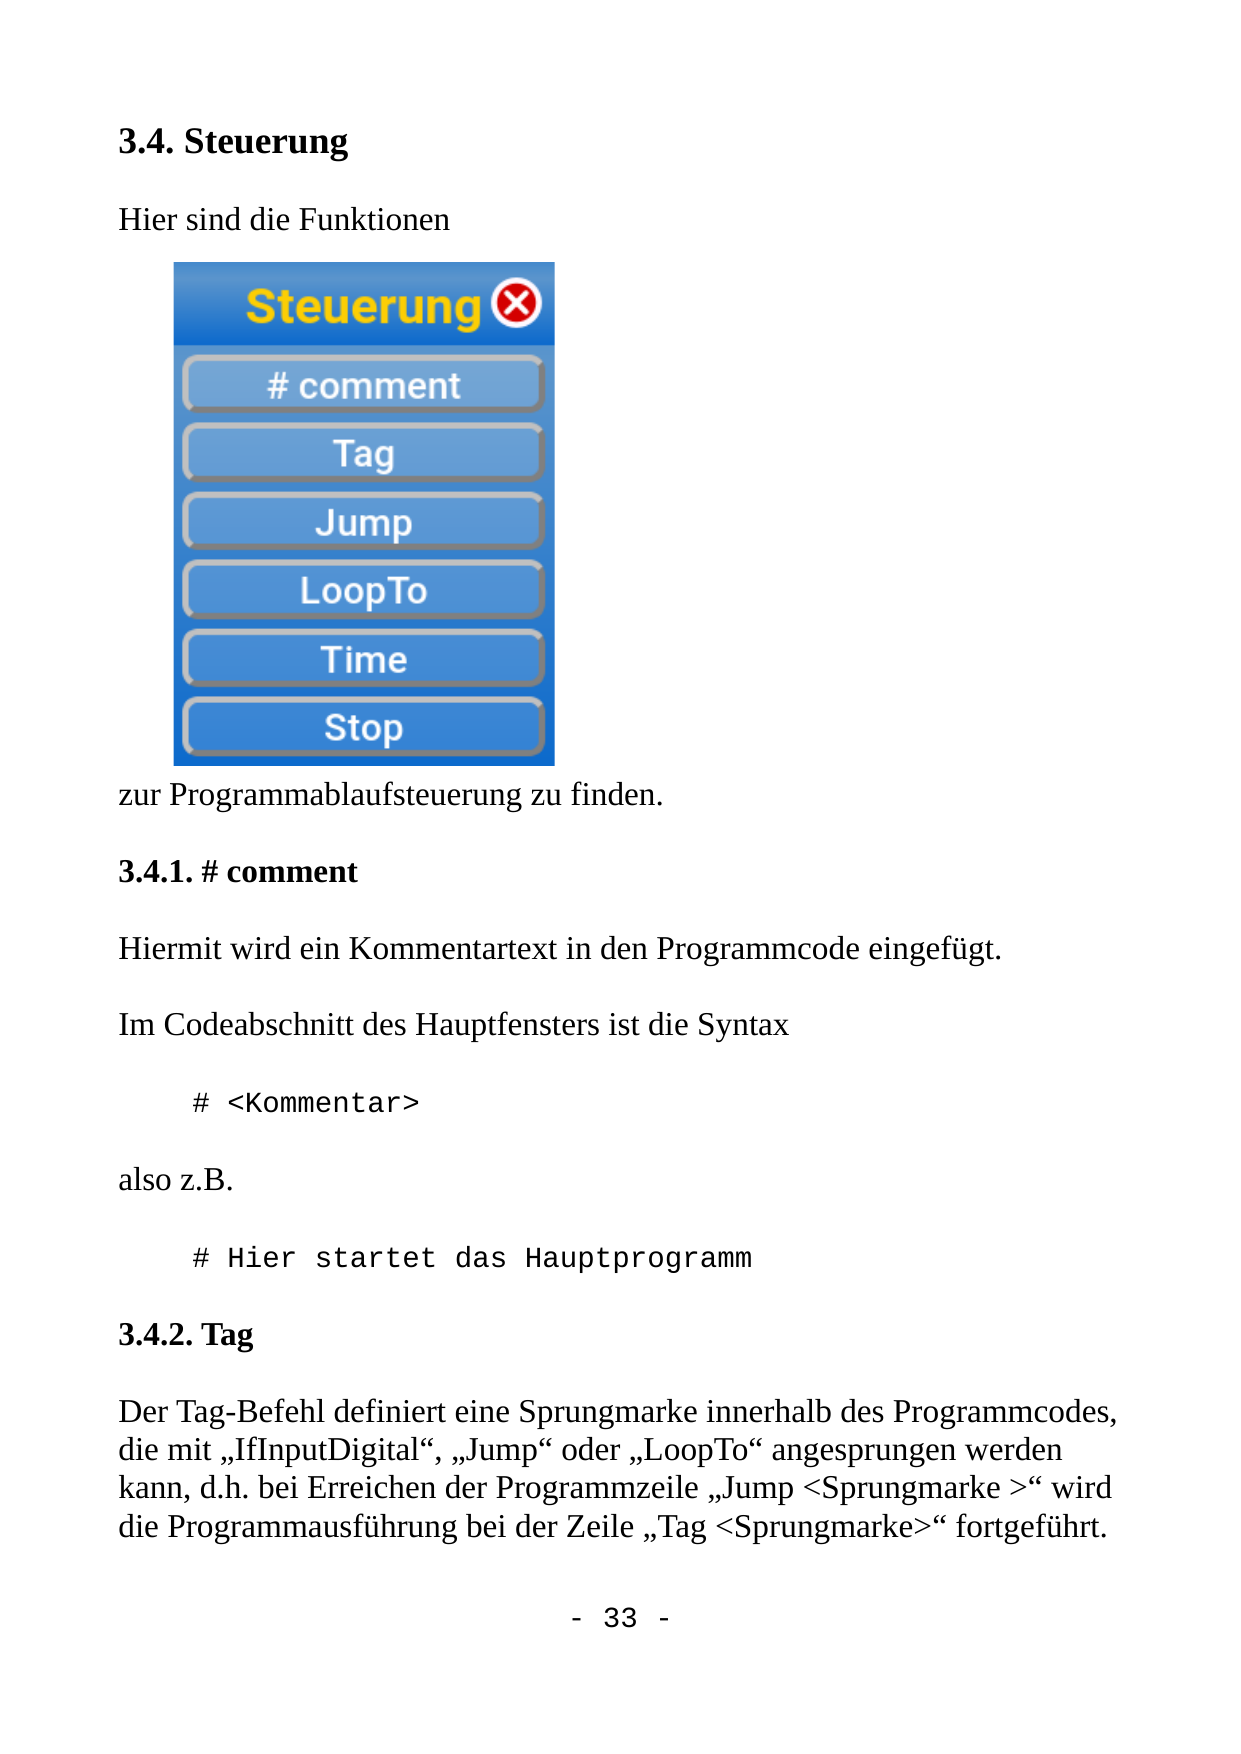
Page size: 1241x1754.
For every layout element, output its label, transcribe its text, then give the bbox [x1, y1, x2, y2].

picture [173, 262, 555, 766]
text Hier sind die Funktionen [118, 199, 1122, 238]
text # Hier startet das Hauptprogramm [118, 1236, 1122, 1276]
text # <Kommentar> [118, 1081, 1122, 1121]
text also z.B. [118, 1159, 1122, 1198]
text 3.4.2. Tag [118, 1314, 1122, 1353]
text Im Codeabschnitt des Hauptfensters ist die Syntax [118, 1004, 1122, 1043]
text zur Programmablaufsteuerung zu finden. [118, 774, 1122, 813]
text Der Tag-Befehl definiert eine Sprungmarke innerhalb des Programmcodes, die mit „IfInputDigital“, „Jump“ oder „LoopTo“ angesprungen werden kann, d.h. bei Erreichen der Programmzeile „Jump <Sprungmarke >“ wird die Programmausführung bei der Zeile „Tag <Sprungmarke>“ fortgeführt. [118, 1391, 1122, 1544]
text Hiermit wird ein Kommentartext in den Programmcode eingefügt. [118, 928, 1122, 966]
text 3.4. Steuerung [118, 118, 1122, 161]
text 3.4.1. # comment [118, 851, 1122, 889]
